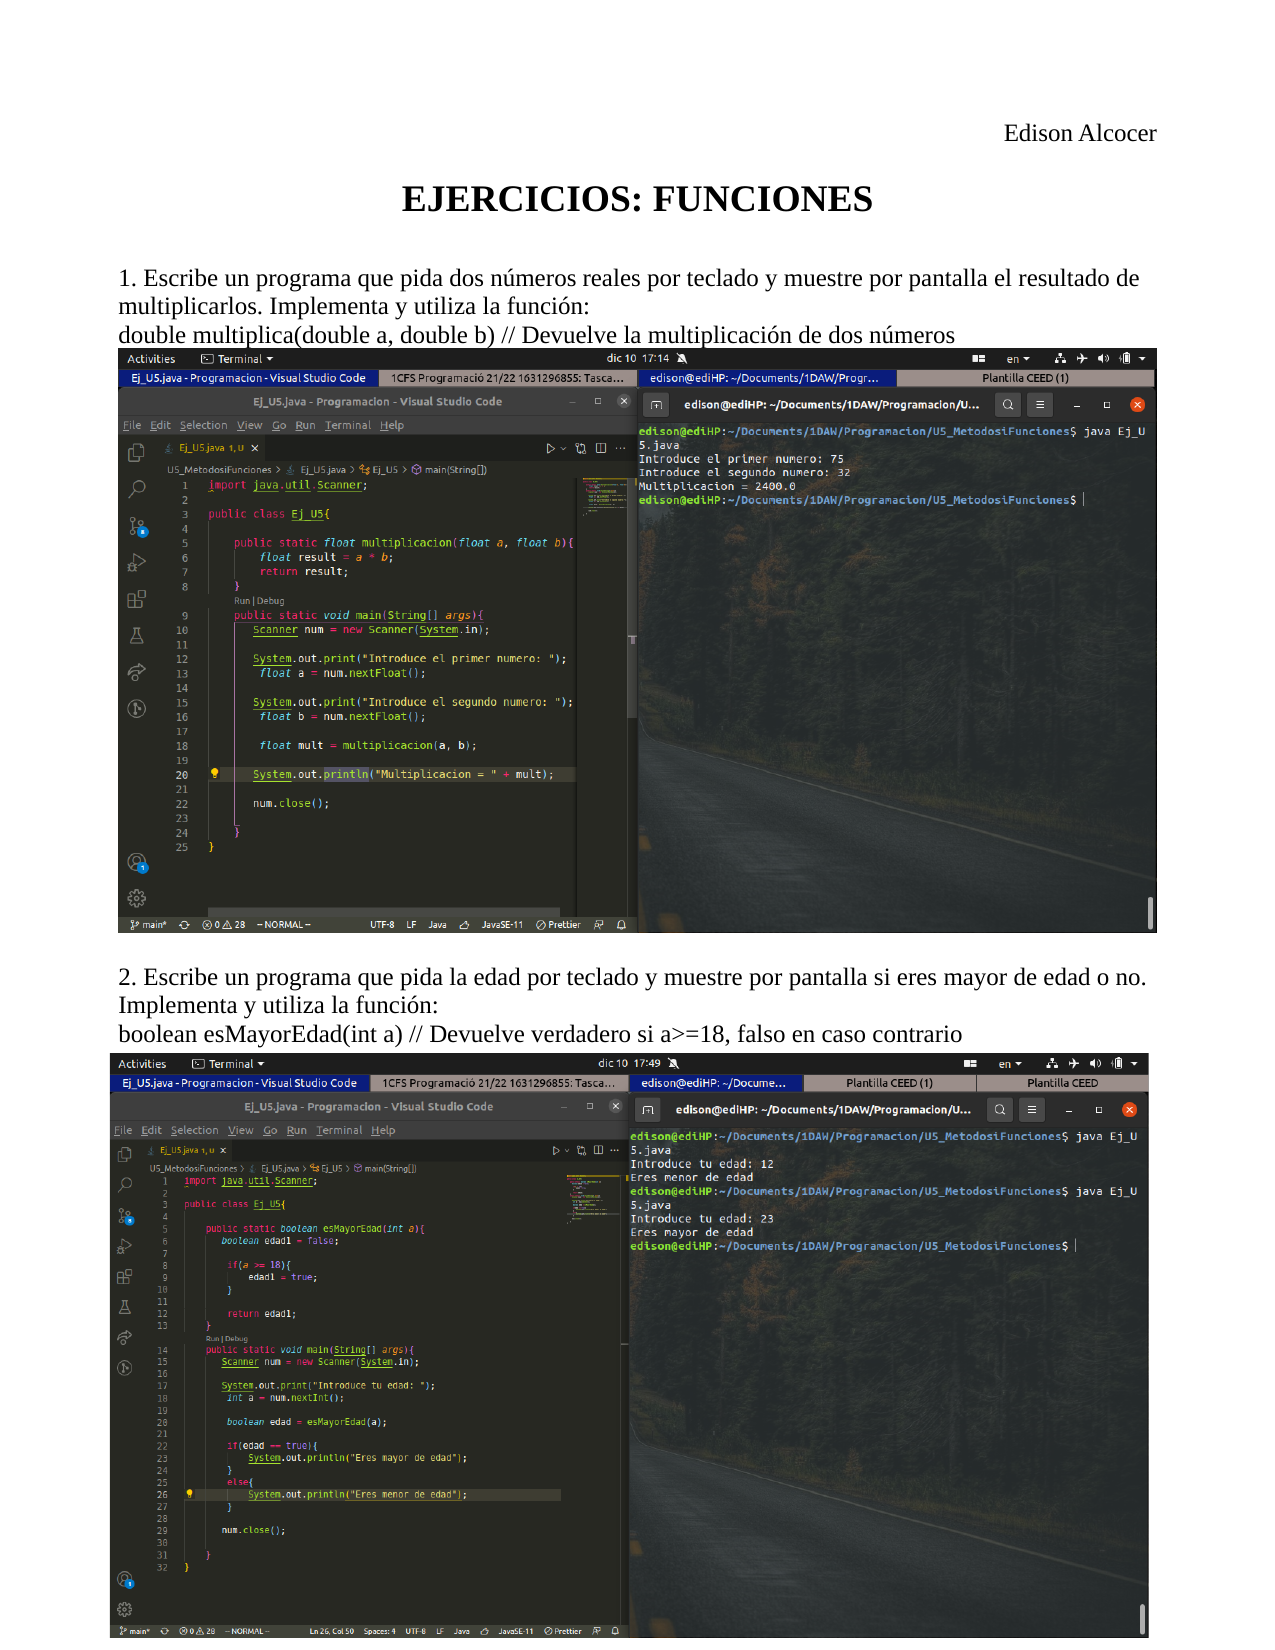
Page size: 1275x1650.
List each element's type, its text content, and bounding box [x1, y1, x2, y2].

picture [109, 1053, 1149, 1638]
text 2. Escribe un programa que pida la edad por teclado y muestre por pantalla si eres mayor de edad o no. Implementa y utiliza la función: [118, 962, 1157, 1019]
picture [118, 348, 1157, 933]
text double multiplica(double a, double b) // Devuelve la multiplicación de dos números [118, 320, 1157, 348]
text EJERCICIOS: FUNCIONES [118, 176, 1157, 219]
text 1. Escribe un programa que pida dos números reales por teclado y muestre por pantalla el resultado de multiplicarlos. Implementa y utiliza la función: [118, 263, 1157, 320]
text boolean esMayorEdad(int a) // Devuelve verdadero si a>=18, falso en caso contrario [118, 1019, 1157, 1048]
